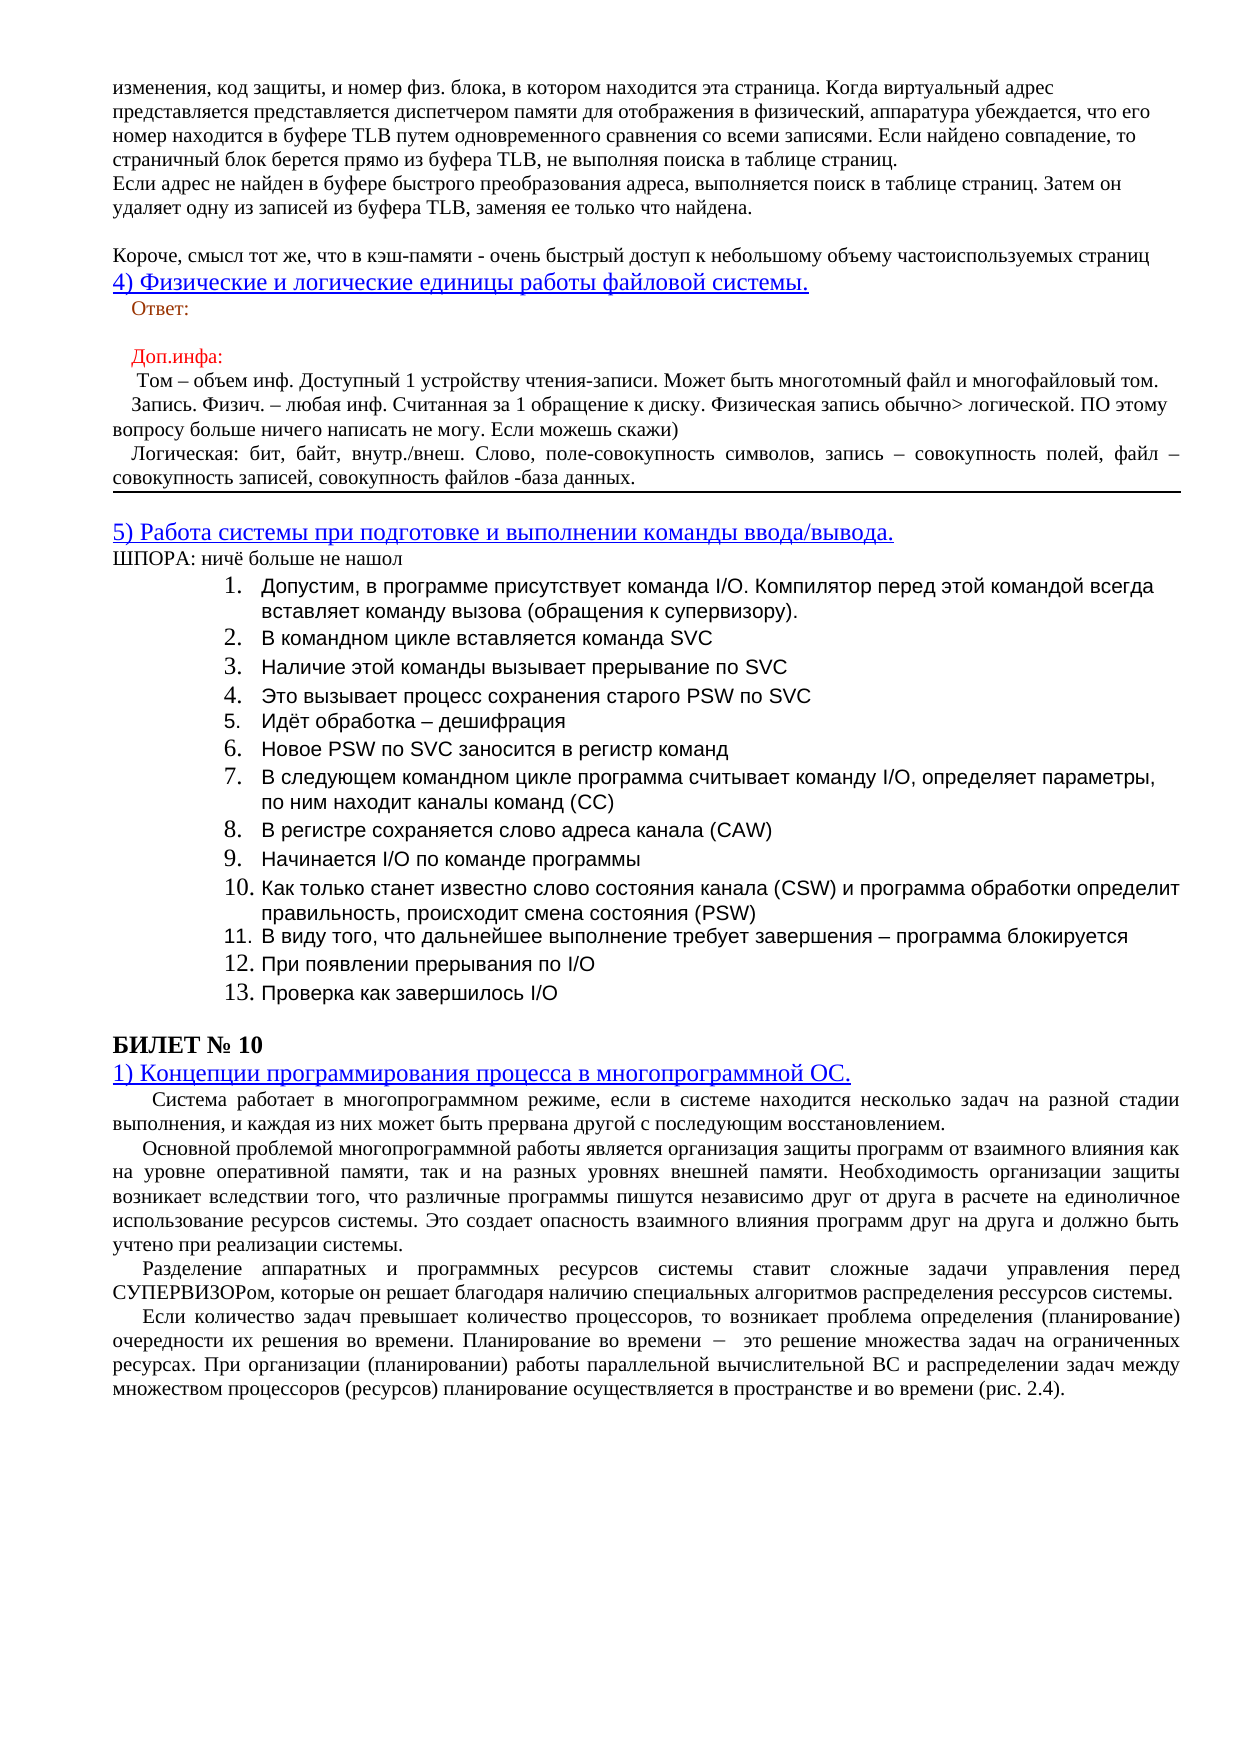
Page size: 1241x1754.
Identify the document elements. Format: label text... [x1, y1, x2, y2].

text Система работает в многопрограммном режиме, если в системе находится несколько задач на разной стадии выполнения, и каждая из них может быть прервана другой с последующим восстановлением. [112, 1087, 1181, 1135]
text Ответ: [112, 296, 1181, 320]
list При появлении прерывания по I/O [224, 948, 1181, 977]
text 1) Концепции программирования процесса в многопрограммной ОС. [112, 1058, 1181, 1087]
list Допустим, в программе присутствует команда I/O. Компилятор перед этой командой всегда вставляет команду вызова (обращения к супервизору). [224, 570, 1181, 622]
text Запись. Физич. – любая инф. Считанная за 1 обращение к диску. Физическая запись обычно> логической. ПО этому вопросу больше ничего написать не могу. Если можешь скажи) [112, 392, 1181, 441]
text ШПОРА: ничё больше не нашол [112, 546, 1181, 570]
text Если адрес не найден в буфере быстрого преобразования адреса, выполняется поиск в таблице страниц. Затем он удаляет одну из записей из буфера TLB, заменяя ее только что найдена. [112, 171, 1181, 219]
list Новое PSW по SVC заносится в регистр команд [224, 733, 1181, 761]
list В командном цикле вставляется команда SVC [224, 622, 1181, 651]
list В регистре сохраняется слово адреса канала (CAW) [224, 814, 1181, 843]
text 4) Физические и логические единицы работы файловой системы. [112, 267, 1181, 296]
text изменения, код защиты, и номер физ. блока, в котором находится эта страница. Когда виртуальный адрес представляется представляется диспетчером памяти для отображения в физический, аппаратура убеждается, что его номер находится в буфере TLB путем одновременного сравнения со всеми записями. Если найдено совпадение, то страничный блок берется прямо из буфера TLB, не выполняя поиска в таблице страниц. [112, 75, 1181, 171]
list Как только станет известно слово состояния канала (CSW) и программа обработки определит правильность, происходит смена состояния (PSW) [224, 872, 1181, 924]
text Том – объем инф. Доступный 1 устройству чтения-записи. Может быть многотомный файл и многофайловый том. [112, 368, 1181, 392]
list Наличие этой команды вызывает прерывание по SVC [224, 651, 1181, 680]
text Логическая: бит, байт, внутр./внеш. Слово, поле-совокупность символов, запись – совокупность полей, файл – совокупность записей, совокупность файлов -база данных. [112, 441, 1181, 493]
text Разделение аппаратных и программных ресурсов системы ставит сложные задачи управления перед СУПЕРВИЗОРом, которые он решает благодаря наличию специальных алгоритмов распределения рессурсов системы. [112, 1256, 1181, 1304]
list Идёт обработка – дешифрация [224, 709, 1181, 733]
text БИЛЕТ № 10 [112, 1030, 1181, 1058]
list В следующем командном цикле программа считывает команду I/O, определяет параметры, по ним находит каналы команд (CC) [224, 761, 1181, 814]
list В виду того, что дальнейшее выполнение требует завершения – программа блокируется [224, 924, 1181, 948]
list Проверка как завершилось I/O [224, 977, 1181, 1006]
text 5) Работа системы при подготовке и выполнении команды ввода/вывода. [112, 517, 1181, 546]
list Это вызывает процесс сохранения старого PSW по SVC [224, 680, 1181, 709]
text Короче, смысл тот же, что в кэш-памяти - очень быстрый доступ к небольшому объему частоиспользуемых страниц [112, 243, 1181, 267]
text Если количество задач превышает количество процессоров, то возникает проблема определения (планирование) очередности их решения во времени. Планирование во времени  это решение множества задач на ограниченных ресурсах. При организации (планировании) работы параллельной вычислительной ВС и распределении задач между множеством процессоров (ресурсов) планирование осуществляется в пространстве и во времени (рис. 2.4). [112, 1304, 1181, 1400]
text Основной проблемой многопрограммной работы является организация защиты программ от взаимного влияния как на уровне оперативной памяти, так и на разных уровнях внешней памяти. Необходимость организации защиты возникает вследствии того, что различные программы пишутся независимо друг от друга в расчете на единоличное использование ресурсов системы. Это создает опасность взаимного влияния программ друг на друга и должно быть учтено при реализации системы. [112, 1135, 1181, 1256]
text Доп.инфа: [112, 344, 1181, 368]
list Начинается I/O по команде программы [224, 843, 1181, 872]
